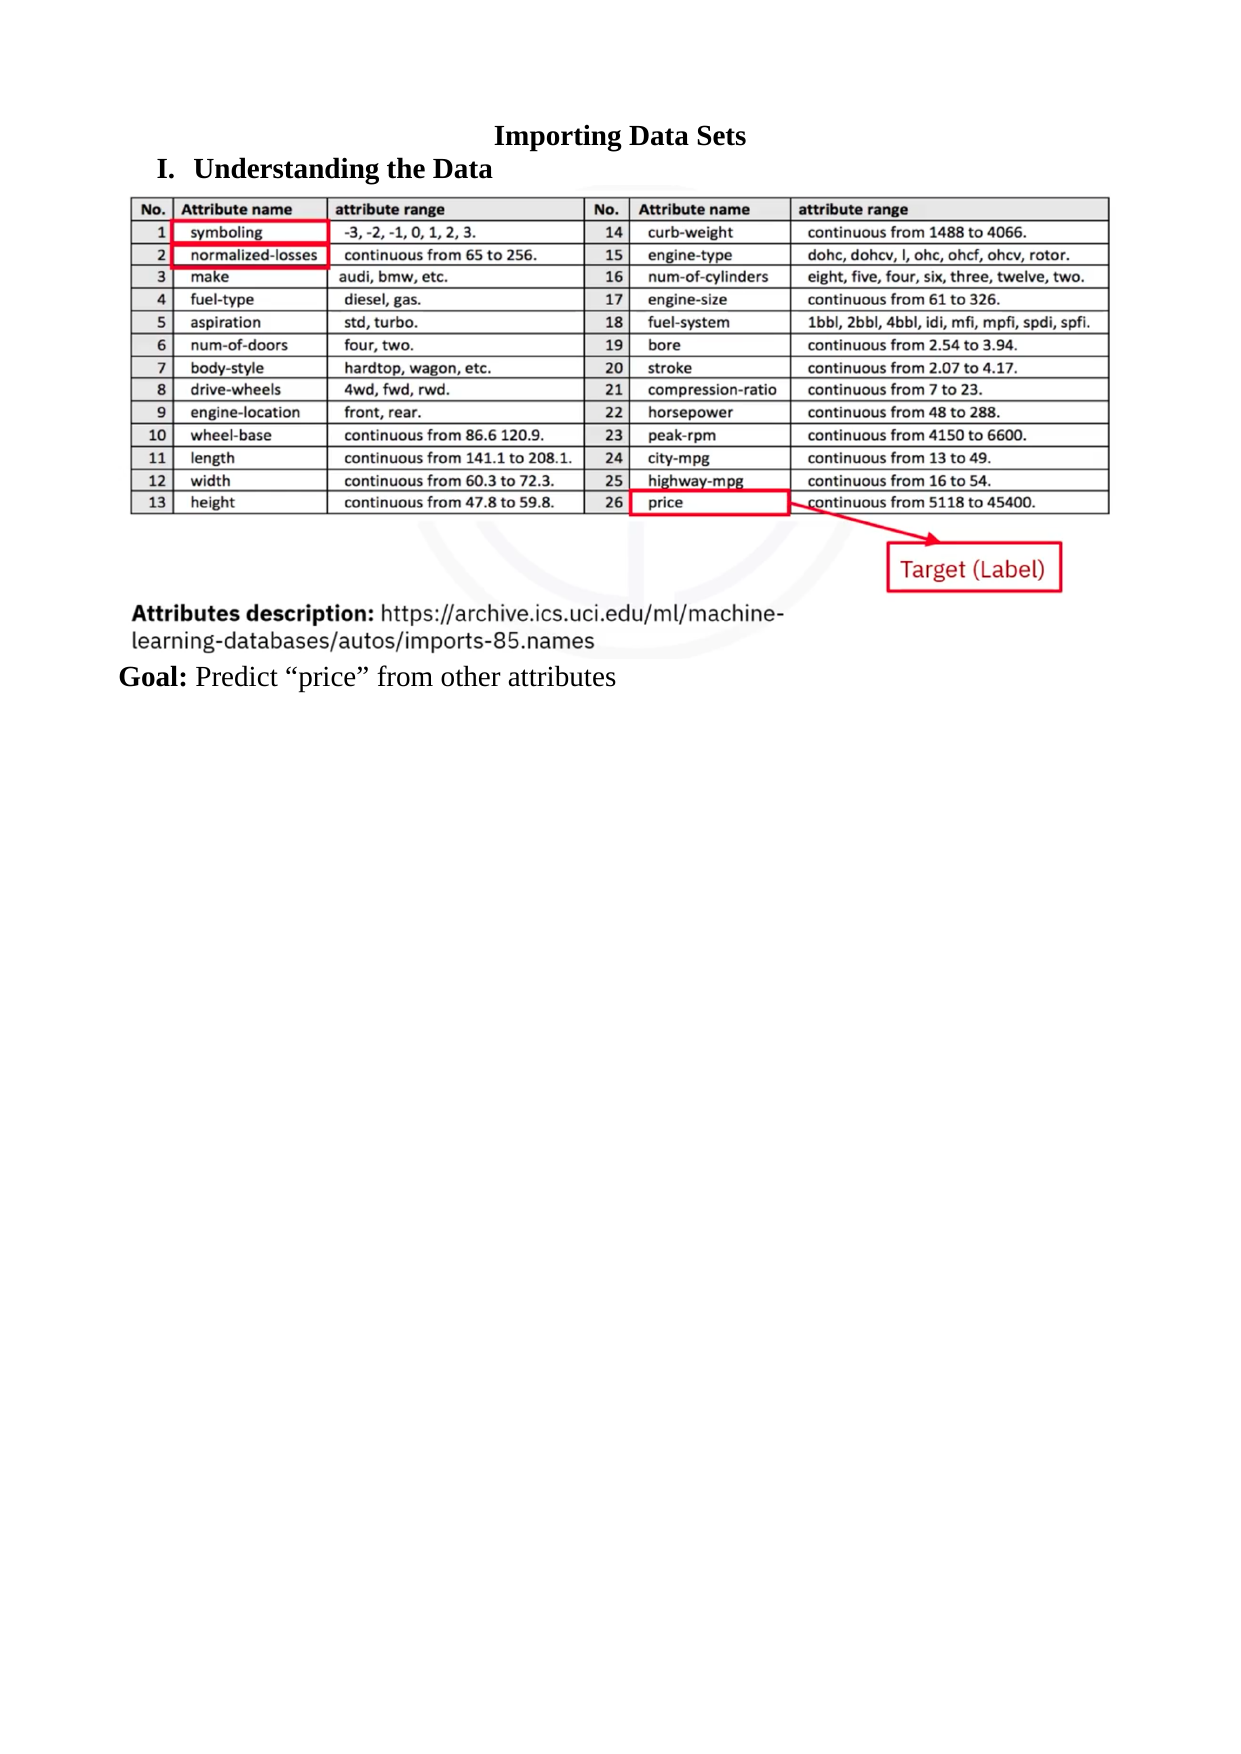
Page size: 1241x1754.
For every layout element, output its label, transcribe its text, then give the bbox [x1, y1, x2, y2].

picture [118, 185, 1123, 659]
text Goal: Predict “price” from other attributes [118, 659, 1122, 692]
text Importing Data Sets [118, 118, 1122, 152]
list Understanding the Data [175, 152, 1122, 185]
